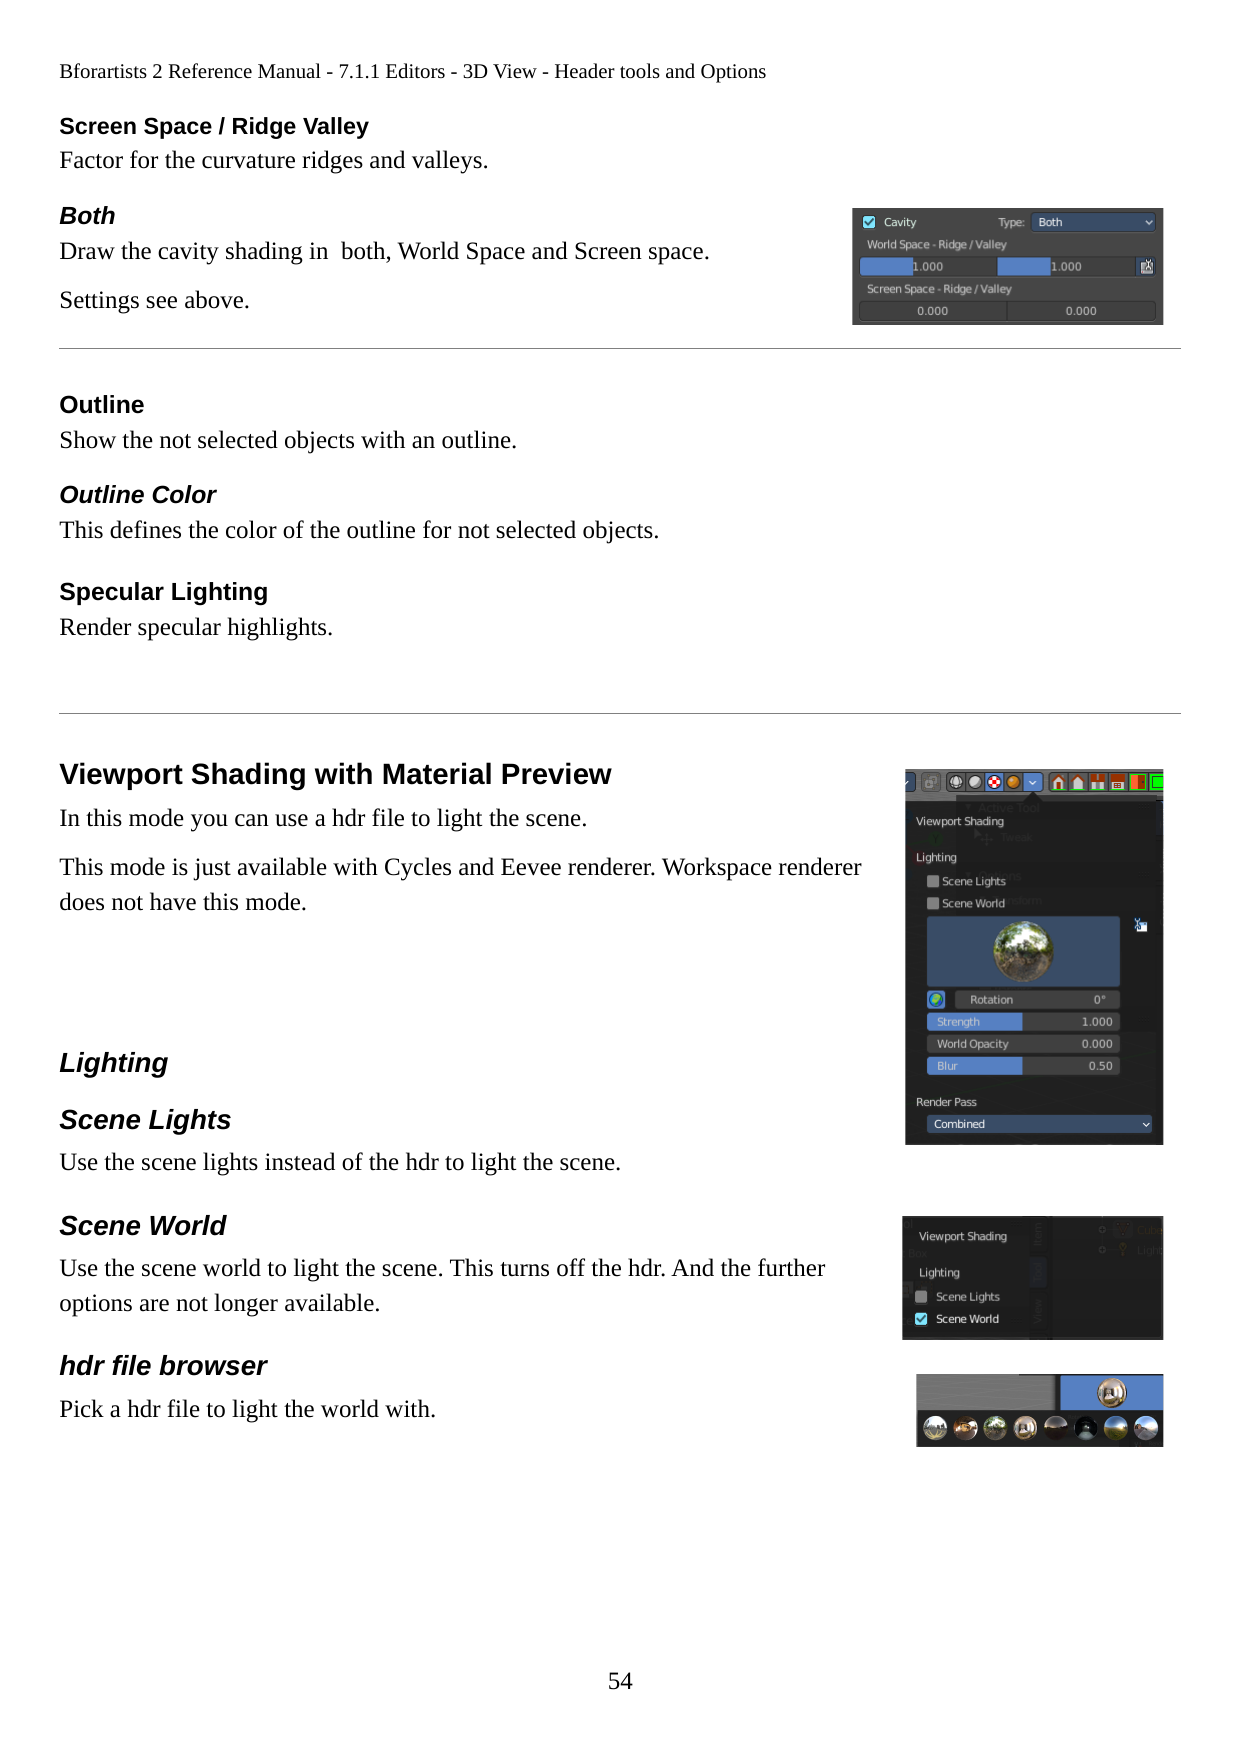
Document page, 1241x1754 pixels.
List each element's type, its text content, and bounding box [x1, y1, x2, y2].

subtitle Both [59, 201, 1181, 229]
picture [905, 769, 1164, 1145]
subtitle Scene Lights [59, 1103, 905, 1135]
text Use the scene world to light the scene. This turns off the hdr. And the further options are not longer available. [59, 1253, 902, 1317]
subtitle [1164, 1103, 1181, 1135]
text Settings see above. [59, 285, 852, 313]
text Pick a hdr file to light the world with. [59, 1394, 916, 1423]
text Render specular highlights. [59, 612, 1181, 641]
text [1164, 285, 1181, 313]
text Factor for the curvature ridges and valleys. [59, 146, 1181, 174]
subtitle Specular Lighting [59, 577, 1181, 606]
subtitle hdr file browser [59, 1349, 1181, 1381]
subtitle [1164, 1046, 1181, 1078]
subtitle Outline Color [59, 481, 1181, 509]
text Use the scene lights instead of the hdr to light the scene. [59, 1147, 1181, 1176]
text In this mode you can use a hdr file to light the scene. [59, 803, 905, 832]
subtitle Viewport Shading with Material Preview [59, 757, 1181, 791]
picture [902, 1216, 1164, 1340]
text This defines the color of the outline for not selected objects. [59, 515, 1181, 544]
subtitle Lighting [59, 1046, 905, 1078]
text Show the not selected objects with an outline. [59, 425, 1181, 454]
picture [916, 1374, 1164, 1447]
subtitle Outline [59, 391, 1181, 419]
text Draw the cavity shading in both, World Space and Screen space. [59, 236, 852, 264]
subtitle Screen Space / Ridge Valley [59, 113, 1181, 139]
picture [852, 208, 1164, 325]
text This mode is just available with Cycles and Eevee renderer. Workspace renderer does not have this mode. [59, 852, 905, 915]
subtitle Scene World [59, 1209, 1181, 1241]
